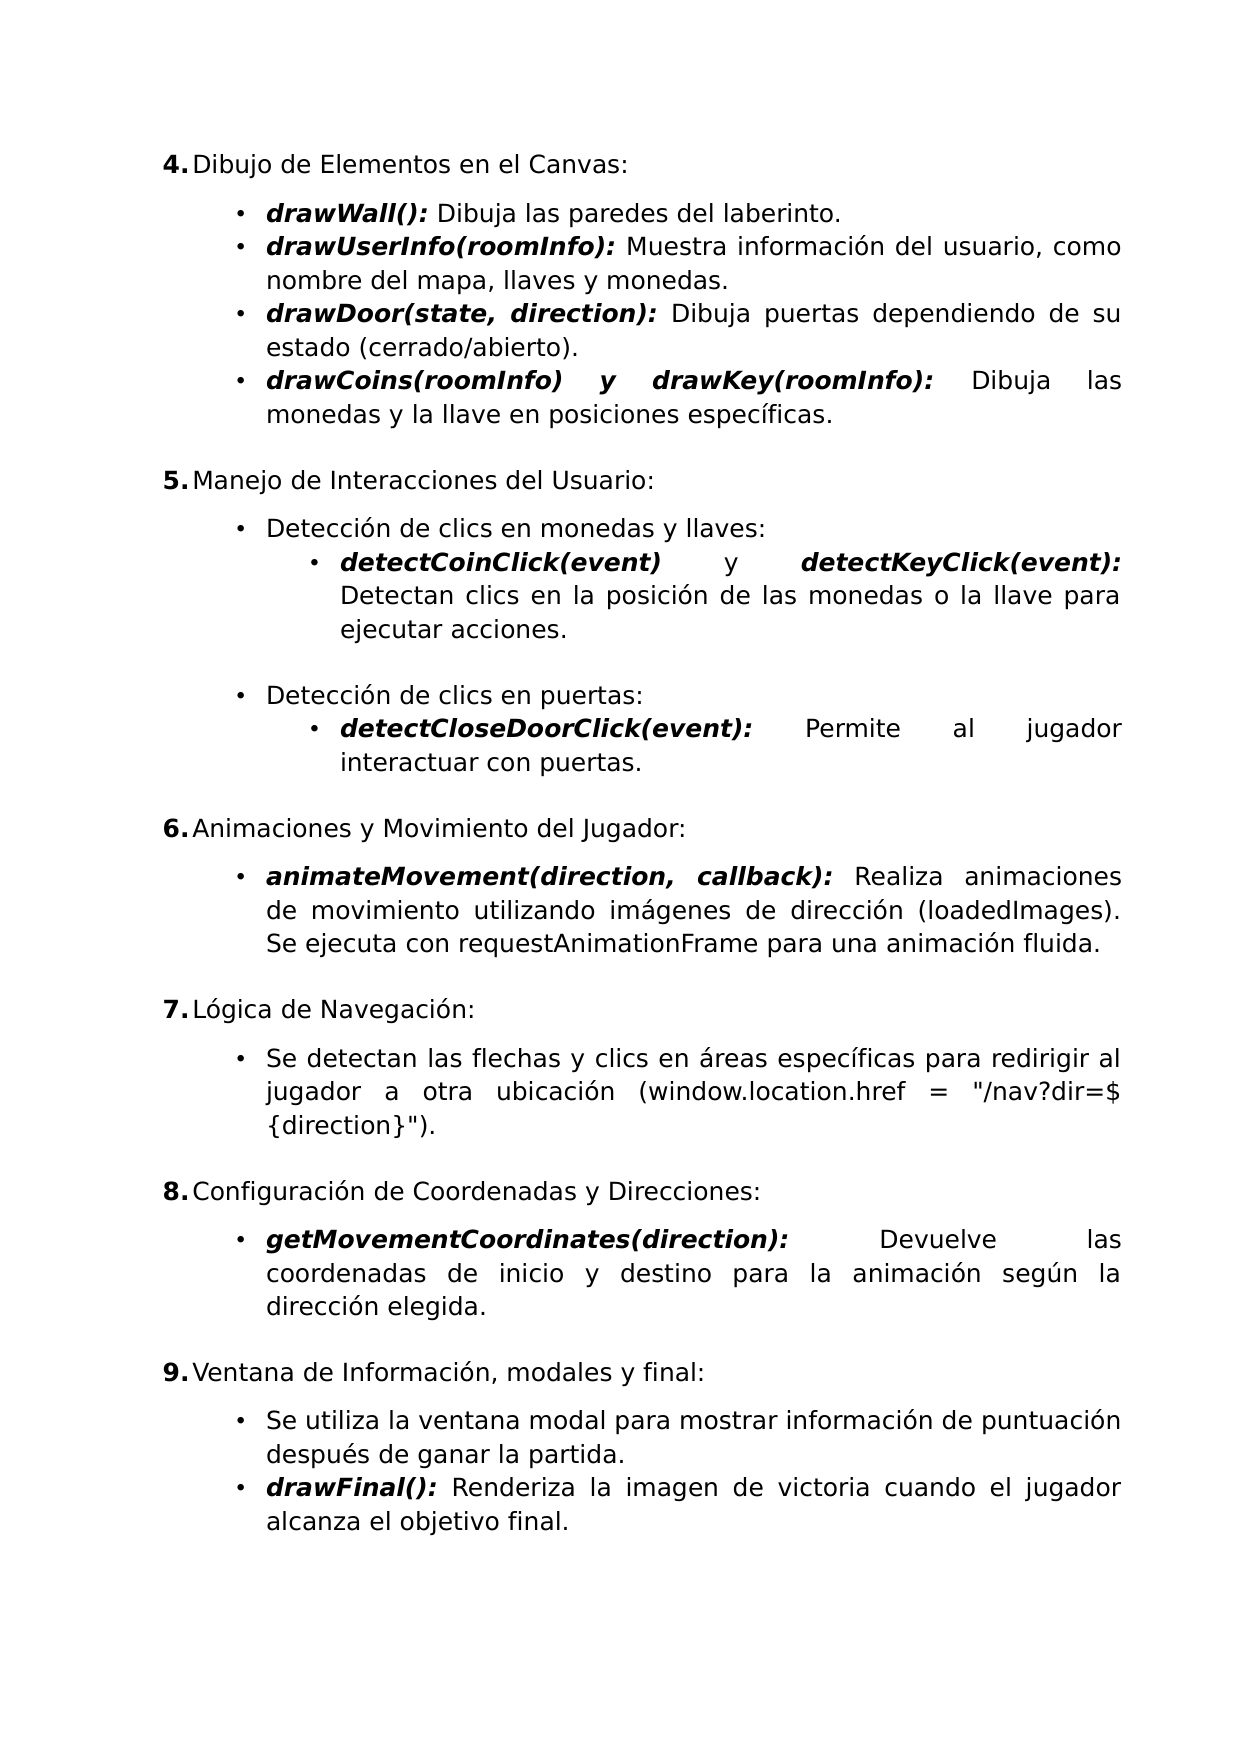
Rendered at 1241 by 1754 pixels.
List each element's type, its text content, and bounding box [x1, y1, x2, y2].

list drawCoins(roomInfo) y drawKey(roomInfo): Dibuja las monedas y la llave en posiciones específicas. [236, 367, 1122, 429]
list Lógica de Navegación: [162, 996, 1122, 1025]
list Se utiliza la ventana modal para mostrar información de puntuación después de ganar la partida. [236, 1407, 1122, 1469]
list drawWall(): Dibuja las paredes del laberinto. [236, 199, 1122, 228]
list drawFinal(): Renderiza la imagen de victoria cuando el jugador alcanza el objetivo final. [236, 1474, 1122, 1536]
list drawUserInfo(roomInfo): Muestra información del usuario, como nombre del mapa, llaves y monedas. [236, 232, 1122, 295]
list Animaciones y Movimiento del Jugador: [162, 814, 1122, 843]
list Detección de clics en monedas y llaves: [236, 514, 1122, 543]
list detectCloseDoorClick(event): Permite al jugador interactuar con puertas. [310, 715, 1122, 777]
list detectCoinClick(event) y detectKeyClick(event): Detectan clics en la posición de las monedas o la llave para ejecutar acciones. [310, 548, 1122, 644]
list Detección de clics en puertas: [236, 681, 1122, 710]
list Ventana de Información, modales y final: [162, 1358, 1122, 1388]
list drawDoor(state, direction): Dibuja puertas dependiendo de su estado (cerrado/abierto). [236, 299, 1122, 362]
list Se detectan las flechas y clics en áreas específicas para redirigir al jugador a otra ubicación (window.location.href = "/nav?dir=${direction}"). [236, 1044, 1122, 1140]
list getMovementCoordinates(direction): Devuelve las coordenadas de inicio y destino para la animación según la dirección elegida. [236, 1225, 1122, 1321]
list animateMovement(direction, callback): Realiza animaciones de movimiento utilizando imágenes de dirección (loadedImages). Se ejecuta con requestAnimationFrame para una animación fluida. [236, 862, 1122, 959]
list Manejo de Interacciones del Usuario: [162, 466, 1122, 495]
list Configuración de Coordenadas y Direcciones: [162, 1177, 1122, 1206]
list Dibujo de Elementos en el Canvas: [162, 151, 1122, 180]
